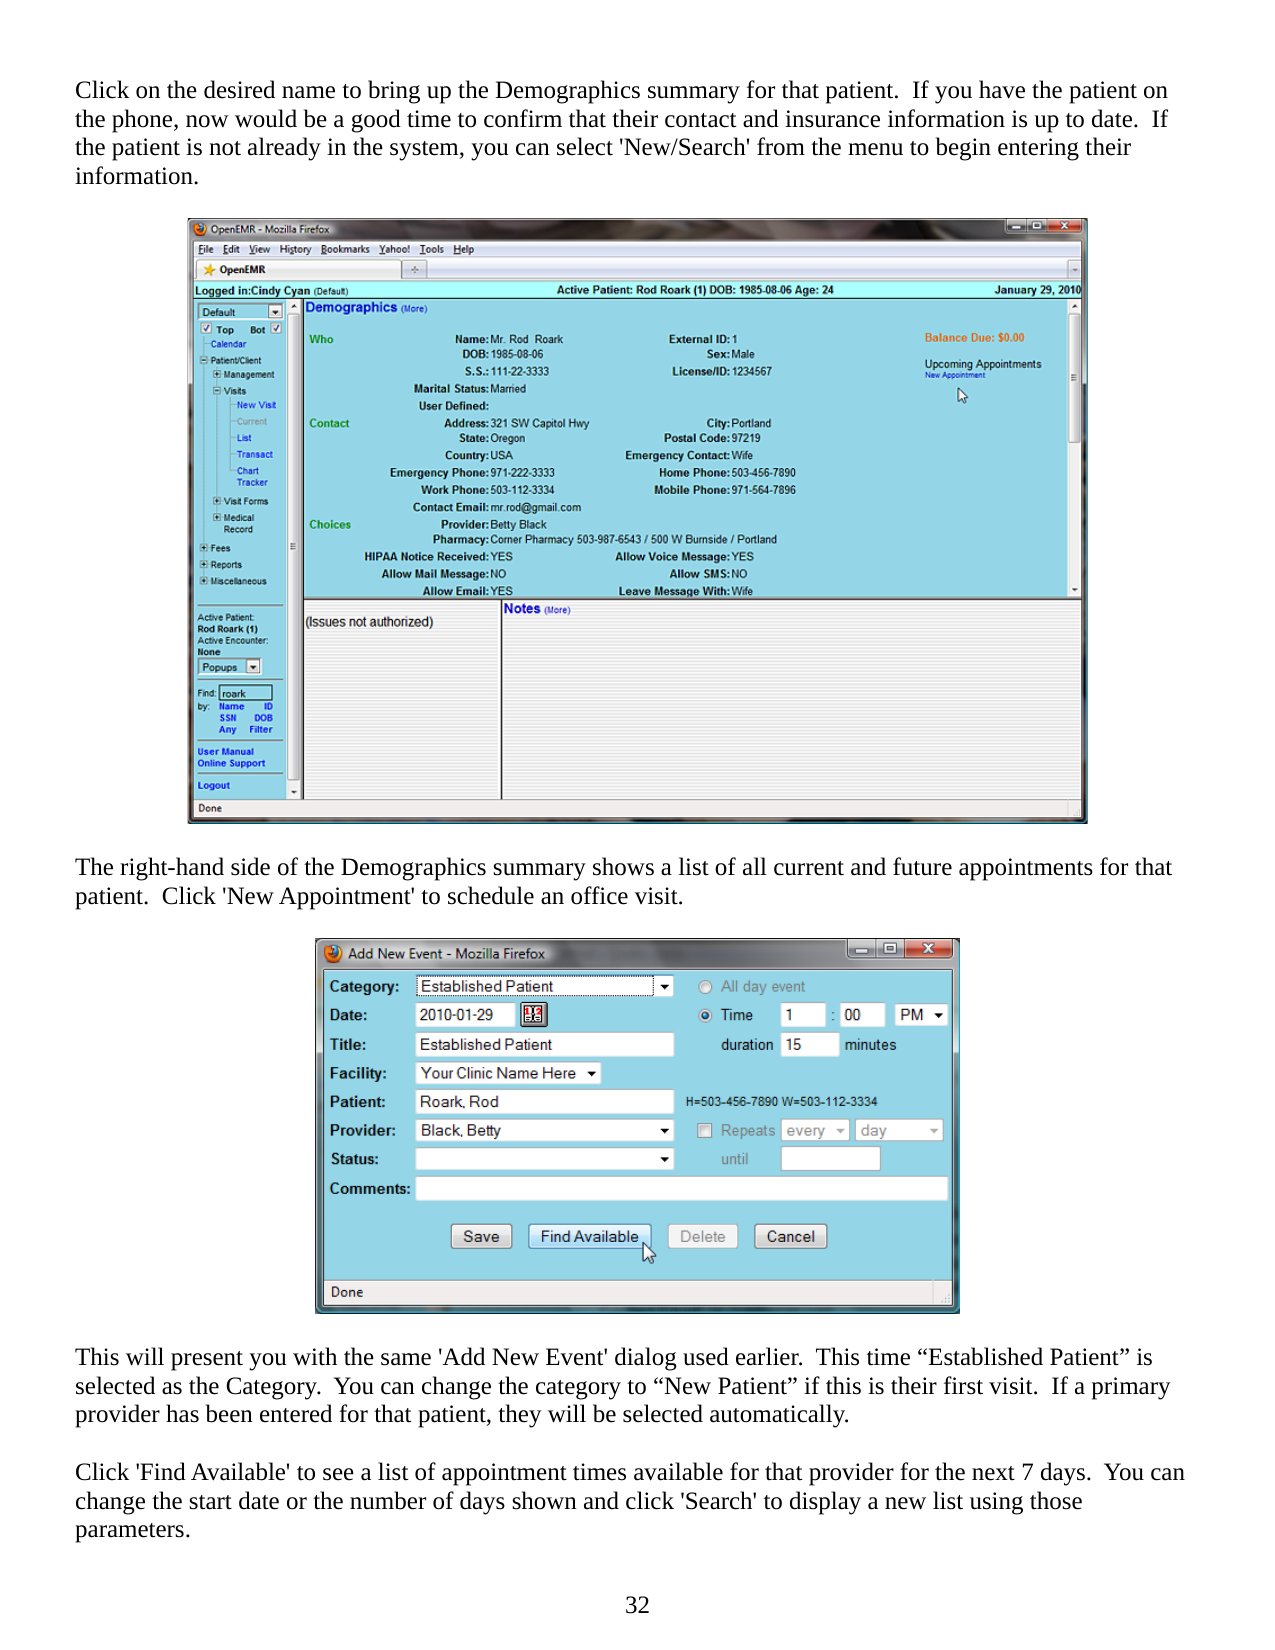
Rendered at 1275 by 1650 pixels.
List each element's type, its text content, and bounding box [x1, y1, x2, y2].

text This will present you with the same 'Add New Event' dialog used earlier. This time “Established Patient” is selected as the Category. You can change the category to “New Patient” if this is their first visit. If a primary provider has been entered for that patient, they will be selected automatically. [75, 1342, 1200, 1428]
picture [315, 938, 960, 1314]
text The right-hand side of the Demographics summary shows a list of all current and future appointments for that patient. Click 'New Appointment' to schedule an office visit. [75, 852, 1200, 909]
text Click on the desired name to bring up the Demographics summary for that patient. If you have the patient on the phone, now would be a good time to confirm that their contact and insurance information is up to date. If the patient is not already in the system, you can select 'New/Search' from the menu to begin entering their information. [75, 75, 1200, 190]
text Click 'Find Available' to see a list of appointment times available for that provider for the next 7 days. You can change the start date or the number of days shown and click 'Search' to display a new list using those parameters. [75, 1457, 1200, 1543]
picture [187, 218, 1088, 824]
